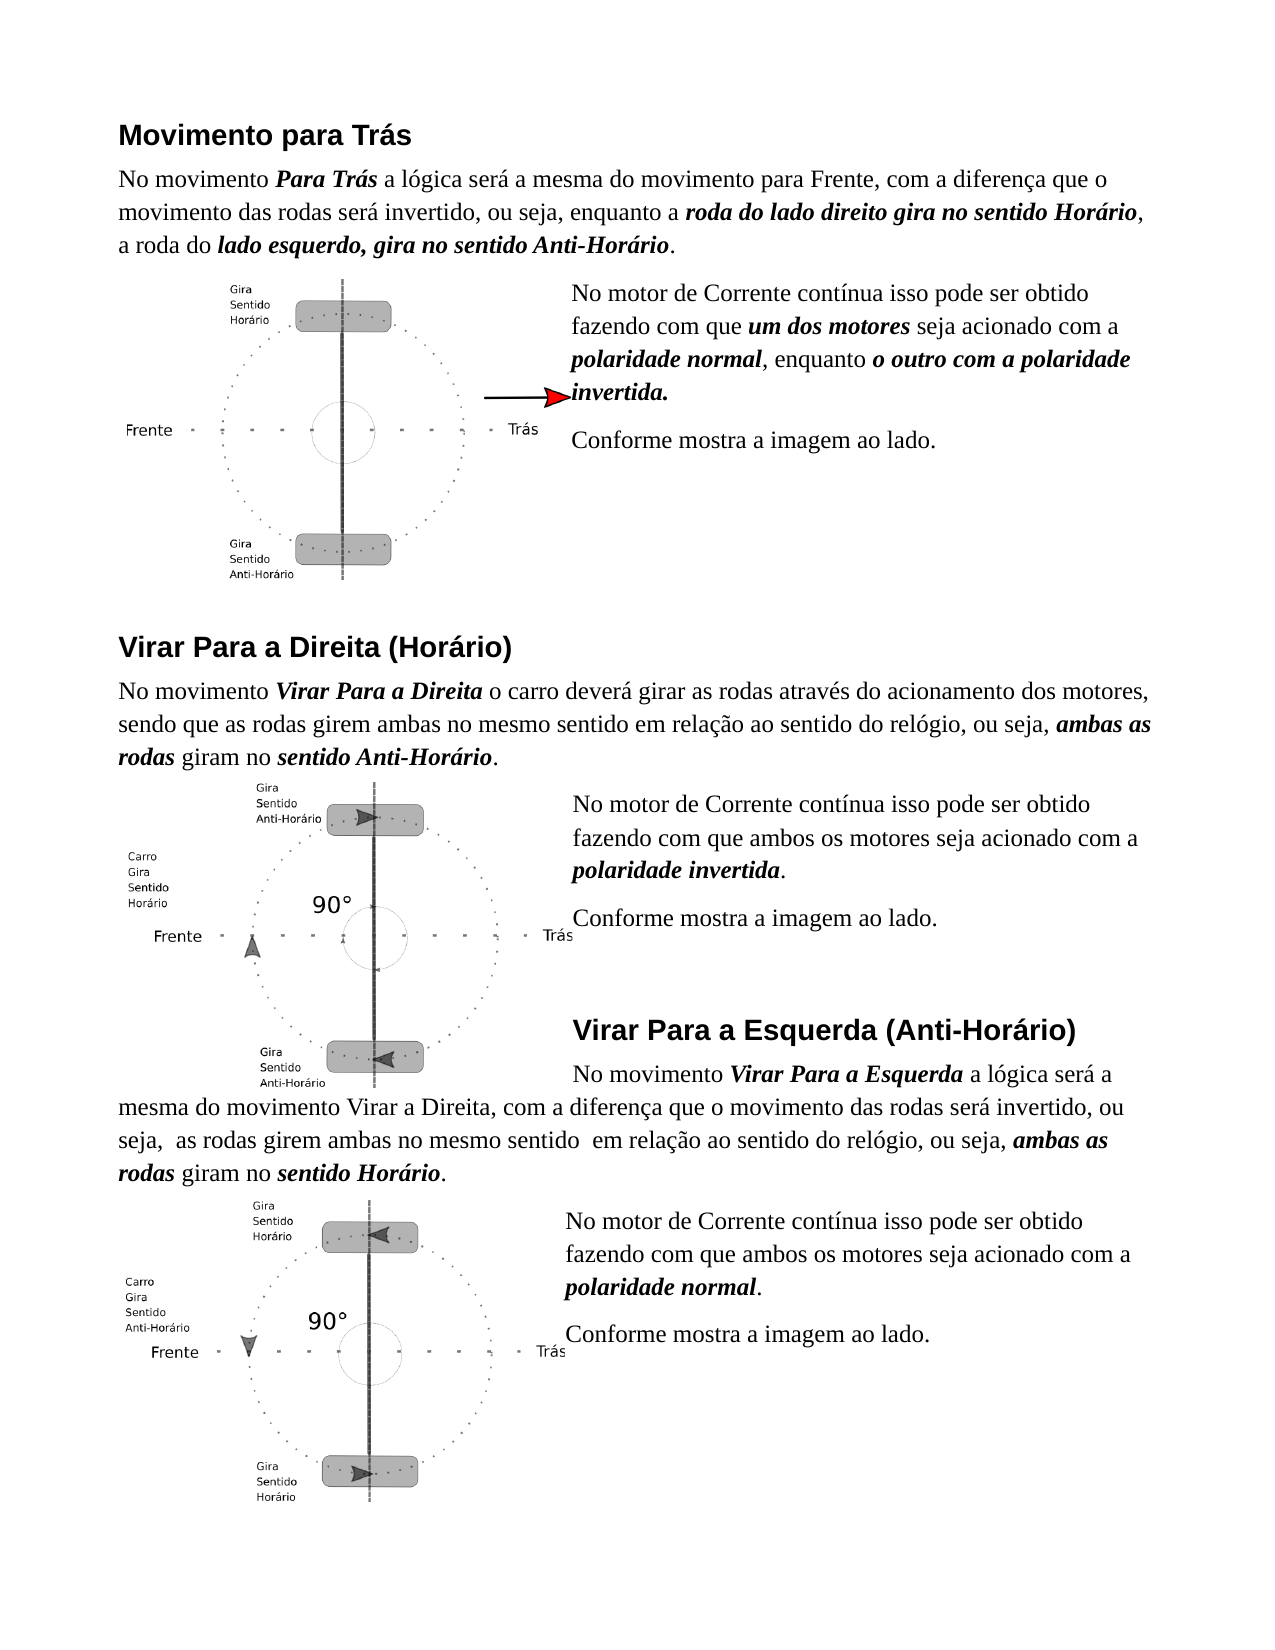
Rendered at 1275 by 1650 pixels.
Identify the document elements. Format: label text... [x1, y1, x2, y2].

text No movimento Virar Para a Direita o carro deverá girar as rodas através do acionamento dos motores, sendo que as rodas girem ambas no mesmo sentido em relação ao sentido do relógio, ou seja, ambas as rodas giram no sentido Anti-Horário. [118, 676, 1157, 771]
text Conforme mostra a imagem ao lado. [573, 903, 1157, 932]
picture [128, 782, 573, 1088]
text Conforme mostra a imagem ao lado. [571, 425, 1157, 453]
text No motor de Corrente contínua isso pode ser obtido fazendo com que ambos os motores seja acionado com a polaridade normal. [565, 1206, 1157, 1301]
subtitle Virar Para a Esquerda (Anti-Horário) [573, 1013, 1157, 1047]
text No motor de Corrente contínua isso pode ser obtido fazendo com que ambos os motores seja acionado com a polaridade invertida. [573, 789, 1157, 884]
text No movimento Virar Para a Esquerda a lógica será a mesma do movimento Virar a Direita, com a diferença que o movimento das rodas será invertido, ou seja, as rodas girem ambas no mesmo sentido em relação ao sentido do relógio, ou seja, ambas as rodas giram no sentido Horário. [118, 1059, 1157, 1187]
subtitle Virar Para a Direita (Horário) [118, 630, 1157, 663]
picture [125, 1200, 565, 1502]
subtitle Movimento para Trás [118, 118, 1157, 152]
text No motor de Corrente contínua isso pode ser obtido fazendo com que um dos motores seja acionado com a polaridade normal, enquanto o outro com a polaridade invertida. [118, 278, 1157, 406]
picture [127, 279, 571, 580]
text Conforme mostra a imagem ao lado. [565, 1319, 1157, 1348]
text No movimento Para Trás a lógica será a mesma do movimento para Frente, com a diferença que o movimento das rodas será invertido, ou seja, enquanto a roda do lado direito gira no sentido Horário, a roda do lado esquerdo, gira no sentido Anti-Horário. [118, 164, 1157, 259]
